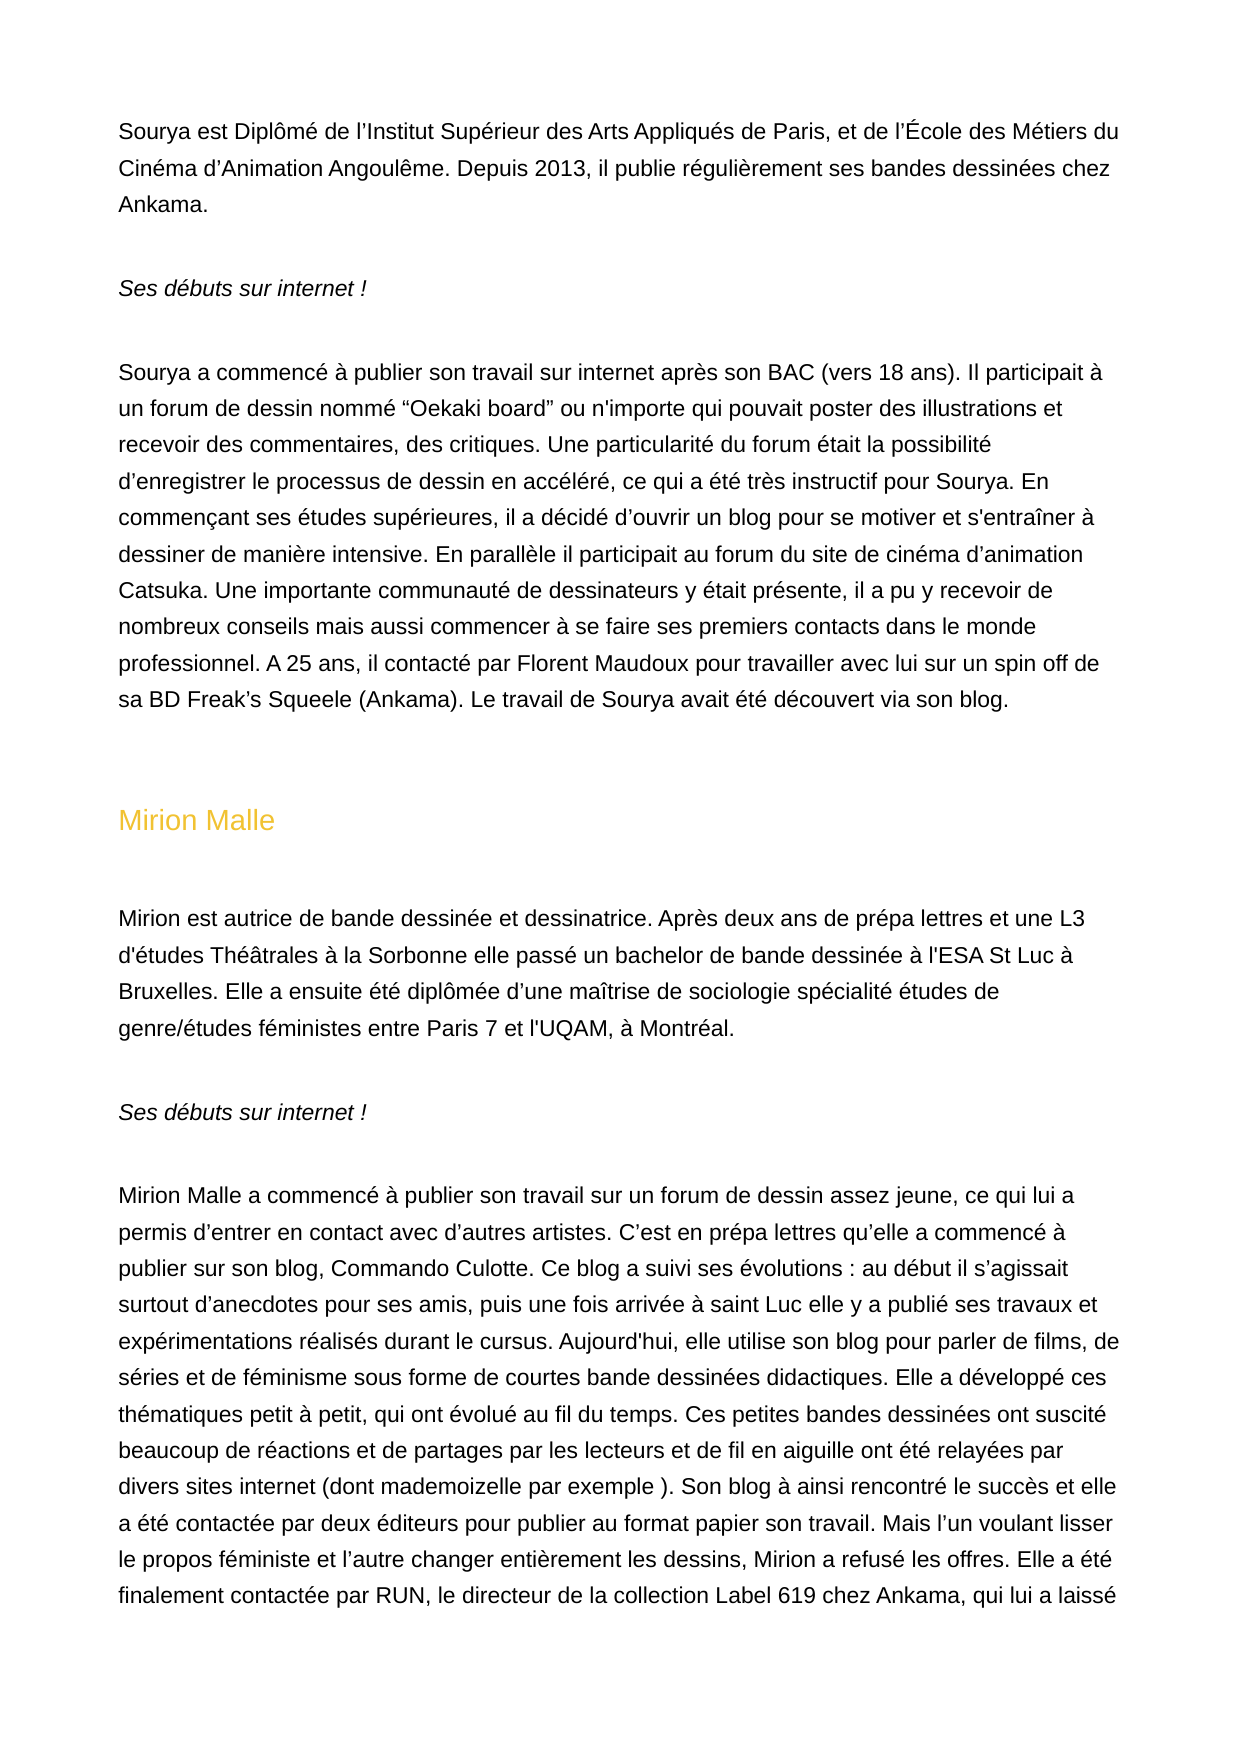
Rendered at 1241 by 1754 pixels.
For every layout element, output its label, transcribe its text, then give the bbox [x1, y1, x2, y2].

text Sourya est Diplômé de l’Institut Supérieur des Arts Appliqués de Paris, et de l’École des Métiers du Cinéma d’Animation Angoulême. Depuis 2013, il publie régulièrement ses bandes dessinées chez Ankama. [118, 118, 1122, 217]
text Mirion est autrice de bande dessinée et dessinatrice. Après deux ans de prépa lettres et une L3 d'études Théâtrales à la Sorbonne elle passé un bachelor de bande dessinée à l'ESA St Luc à Bruxelles. Elle a ensuite été diplômée d’une maîtrise de sociologie spécialité études de genre/études féministes entre Paris 7 et l'UQAM, à Montréal. [118, 905, 1122, 1041]
text Sourya a commencé à publier son travail sur internet après son BAC (vers 18 ans). Il participait à un forum de dessin nommé “Oekaki board” ou n'importe qui pouvait poster des illustrations et recevoir des commentaires, des critiques. Une particularité du forum était la possibilité d’enregistrer le processus de dessin en accéléré, ce qui a été très instructif pour Sourya. En commençant ses études supérieures, il a décidé d’ouvrir un blog pour se motiver et s'entraîner à dessiner de manière intensive. En parallèle il participait au forum du site de cinéma d’animation Catsuka. Une importante communauté de dessinateurs y était présente, il a pu y recevoir de nombreux conseils mais aussi commencer à se faire ses premiers contacts dans le monde professionnel. A 25 ans, il contacté par Florent Maudoux pour travailler avec lui sur un spin off de sa BD Freak’s Squeele (Ankama). Le travail de Sourya avait été découvert via son blog. [118, 359, 1122, 712]
text Ses débuts sur internet ! [118, 275, 1122, 301]
text Mirion Malle a commencé à publier son travail sur un forum de dessin assez jeune, ce qui lui a permis d’entrer en contact avec d’autres artistes. C’est en prépa lettres qu’elle a commencé à publier sur son blog, Commando Culotte. Ce blog a suivi ses évolutions : au début il s’agissait surtout d’anecdotes pour ses amis, puis une fois arrivée à saint Luc elle y a publié ses travaux et expérimentations réalisés durant le cursus. Aujourd'hui, elle utilise son blog pour parler de films, de séries et de féminisme sous forme de courtes bande dessinées didactiques. Elle a développé ces thématiques petit à petit, qui ont évolué au fil du temps. Ces petites bandes dessinées ont suscité beaucoup de réactions et de partages par les lecteurs et de fil en aiguille ont été relayées par divers sites internet (dont mademoizelle par exemple ). Son blog à ainsi rencontré le succès et elle a été contactée par deux éditeurs pour publier au format papier son travail. Mais l’un voulant lisser le propos féministe et l’autre changer entièrement les dessins, Mirion a refusé les offres. Elle a été finalement contactée par RUN, le directeur de la collection Label 619 chez Ankama, qui lui a laissé [118, 1182, 1122, 1609]
subtitle Mirion Malle [118, 803, 1122, 837]
text Ses débuts sur internet ! [118, 1098, 1122, 1125]
